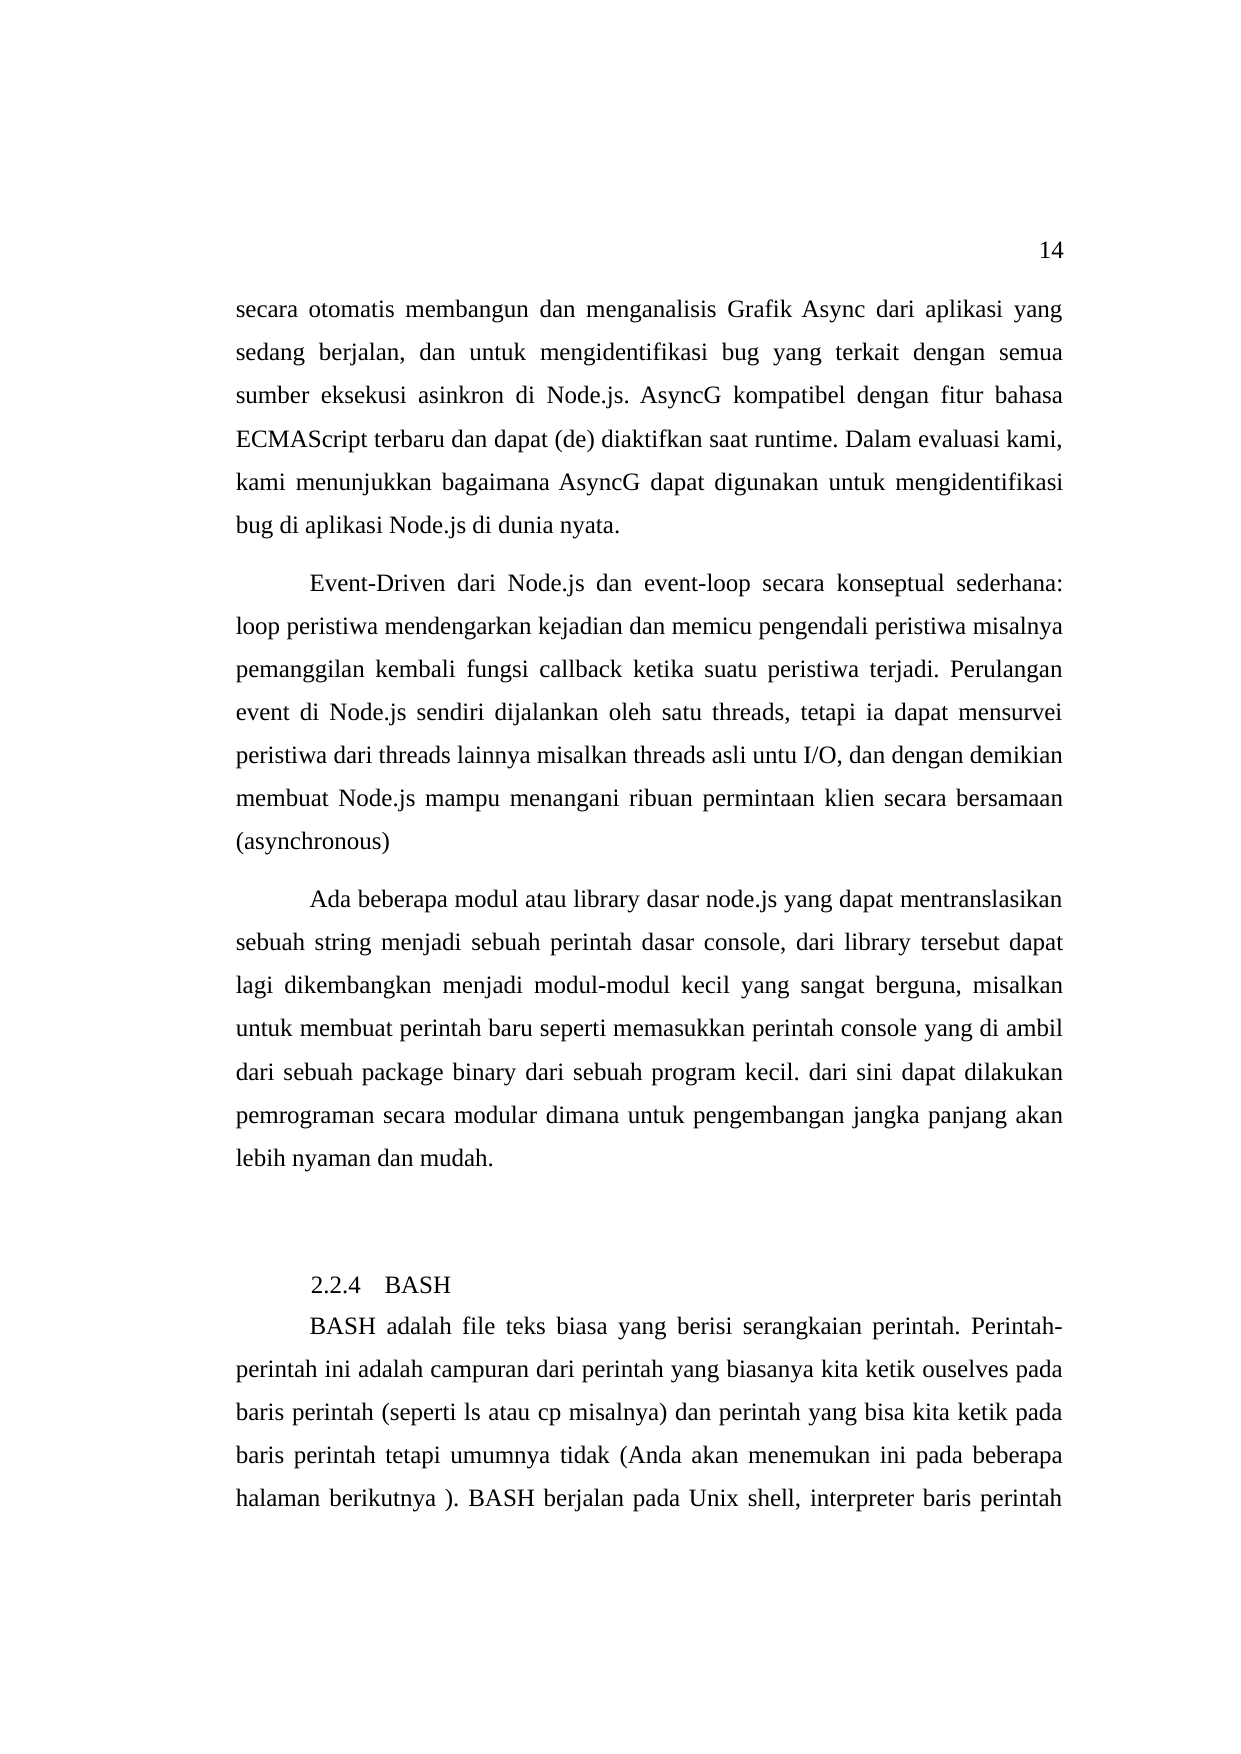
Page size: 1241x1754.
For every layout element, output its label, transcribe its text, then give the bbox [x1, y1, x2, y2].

text BASH adalah file teks biasa yang berisi serangkaian perintah. Perintah-perintah ini adalah campuran dari perintah yang biasanya kita ketik ouselves pada baris perintah (seperti ls atau cp misalnya) dan perintah yang bisa kita ketik pada baris perintah tetapi umumnya tidak (Anda akan menemukan ini pada beberapa halaman berikutnya ). BASH berjalan pada Unix shell, interpreter baris perintah [236, 1311, 1063, 1512]
text Ada beberapa modul atau library dasar node.js yang dapat mentranslasikan sebuah string menjadi sebuah perintah dasar console, dari library tersebut dapat lagi dikembangkan menjadi modul-modul kecil yang sangat berguna, misalkan untuk membuat perintah baru seperti memasukkan perintah console yang di ambil dari sebuah package binary dari sebuah program kecil. dari sini dapat dilakukan pemrograman secara modular dimana untuk pengembangan jangka panjang akan lebih nyaman dan mudah. [236, 884, 1063, 1172]
subtitle BASH [311, 1270, 1063, 1299]
text Event-Driven dari Node.js dan event-loop secara konseptual sederhana: loop peristiwa mendengarkan kejadian dan memicu pengendali peristiwa misalnya pemanggilan kembali fungsi callback ketika suatu peristiwa terjadi. Perulangan event di Node.js sendiri dijalankan oleh satu threads, tetapi ia dapat mensurvei peristiwa dari threads lainnya misalkan threads asli untu I/O, dan dengan demikian membuat Node.js mampu menangani ribuan permintaan klien secara bersamaan (asynchronous) [236, 568, 1063, 855]
text secara otomatis membangun dan menganalisis Grafik Async dari aplikasi yang sedang berjalan, dan untuk mengidentifikasi bug yang terkait dengan semua sumber eksekusi asinkron di Node.js. AsyncG kompatibel dengan fitur bahasa ECMAScript terbaru dan dapat (de) diaktifkan saat runtime. Dalam evaluasi kami, kami menunjukkan bagaimana AsyncG dapat digunakan untuk mengidentifikasi bug di aplikasi Node.js di dunia nyata. [236, 294, 1063, 539]
